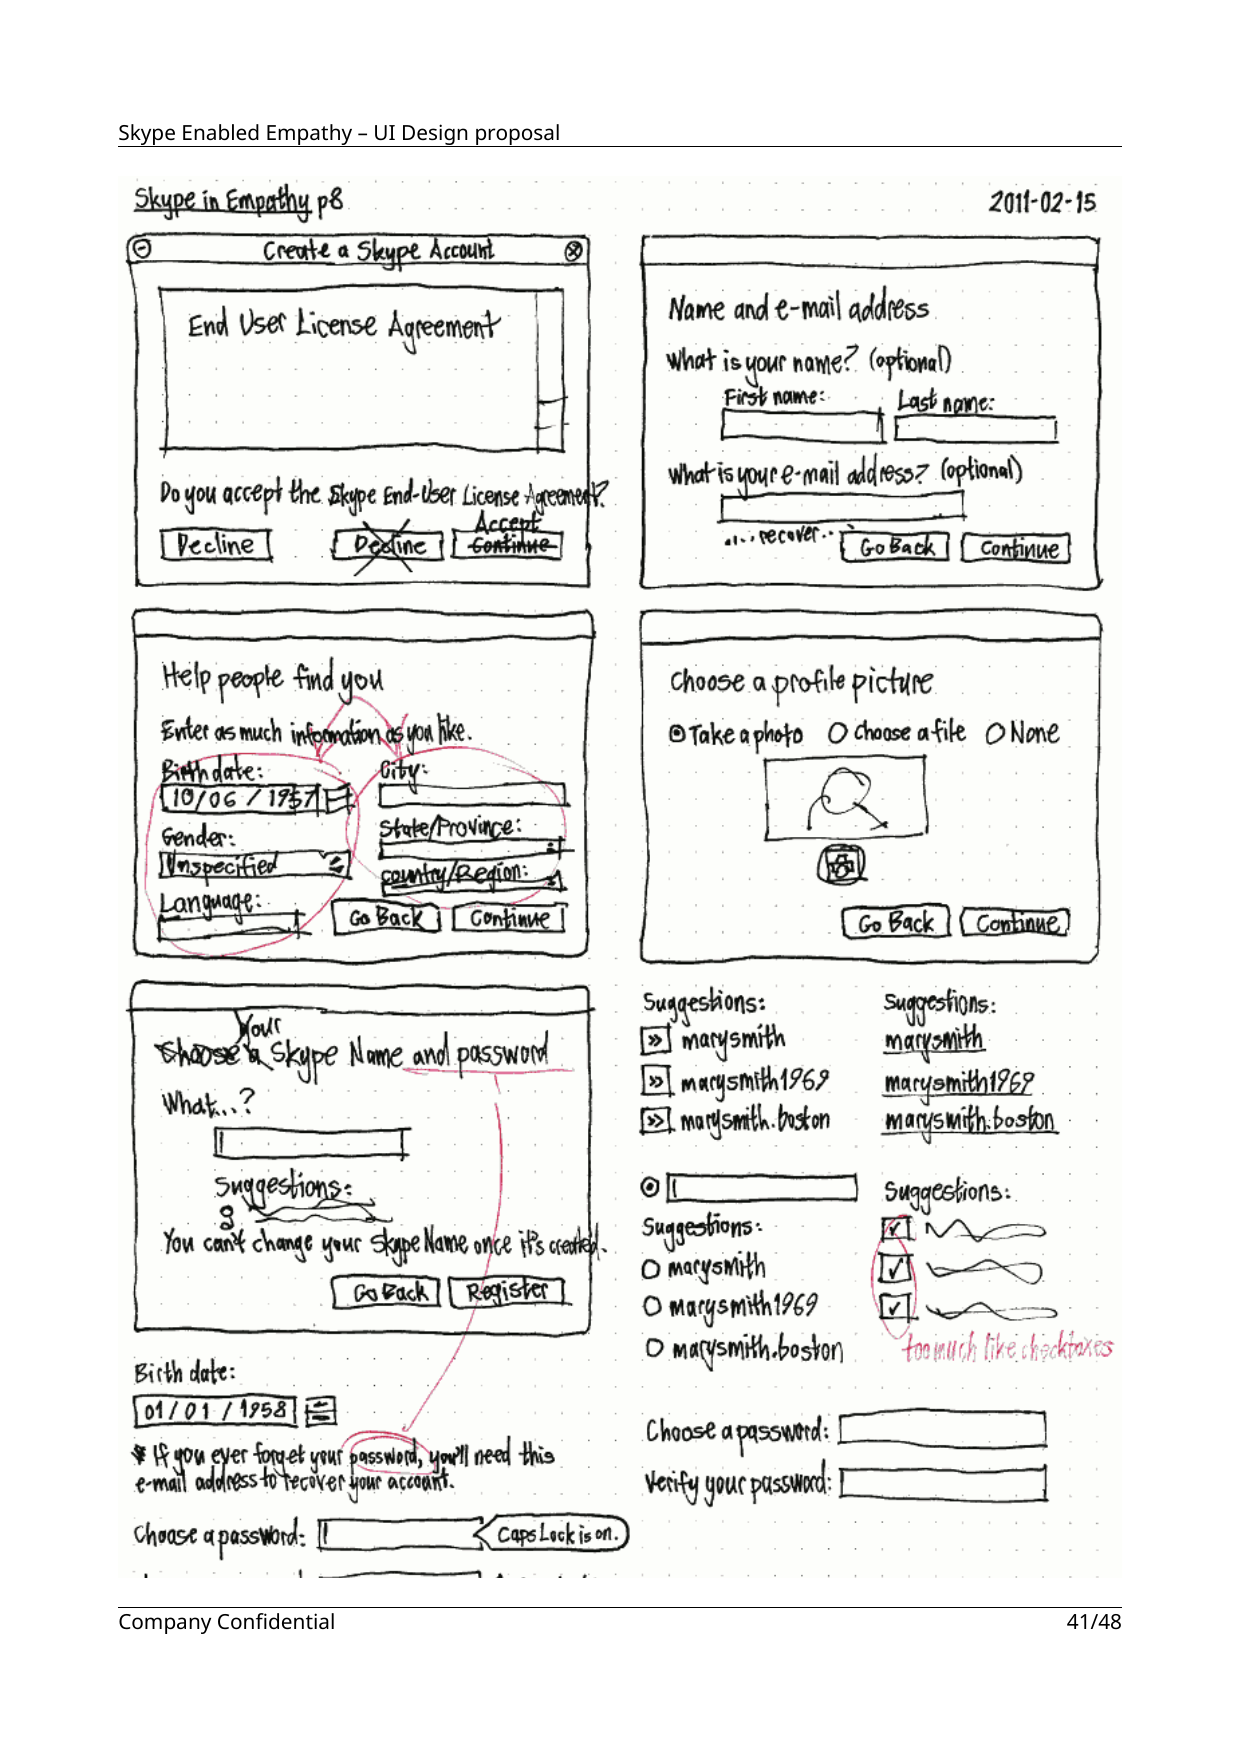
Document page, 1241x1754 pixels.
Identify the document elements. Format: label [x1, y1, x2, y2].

picture [118, 176, 1123, 1578]
